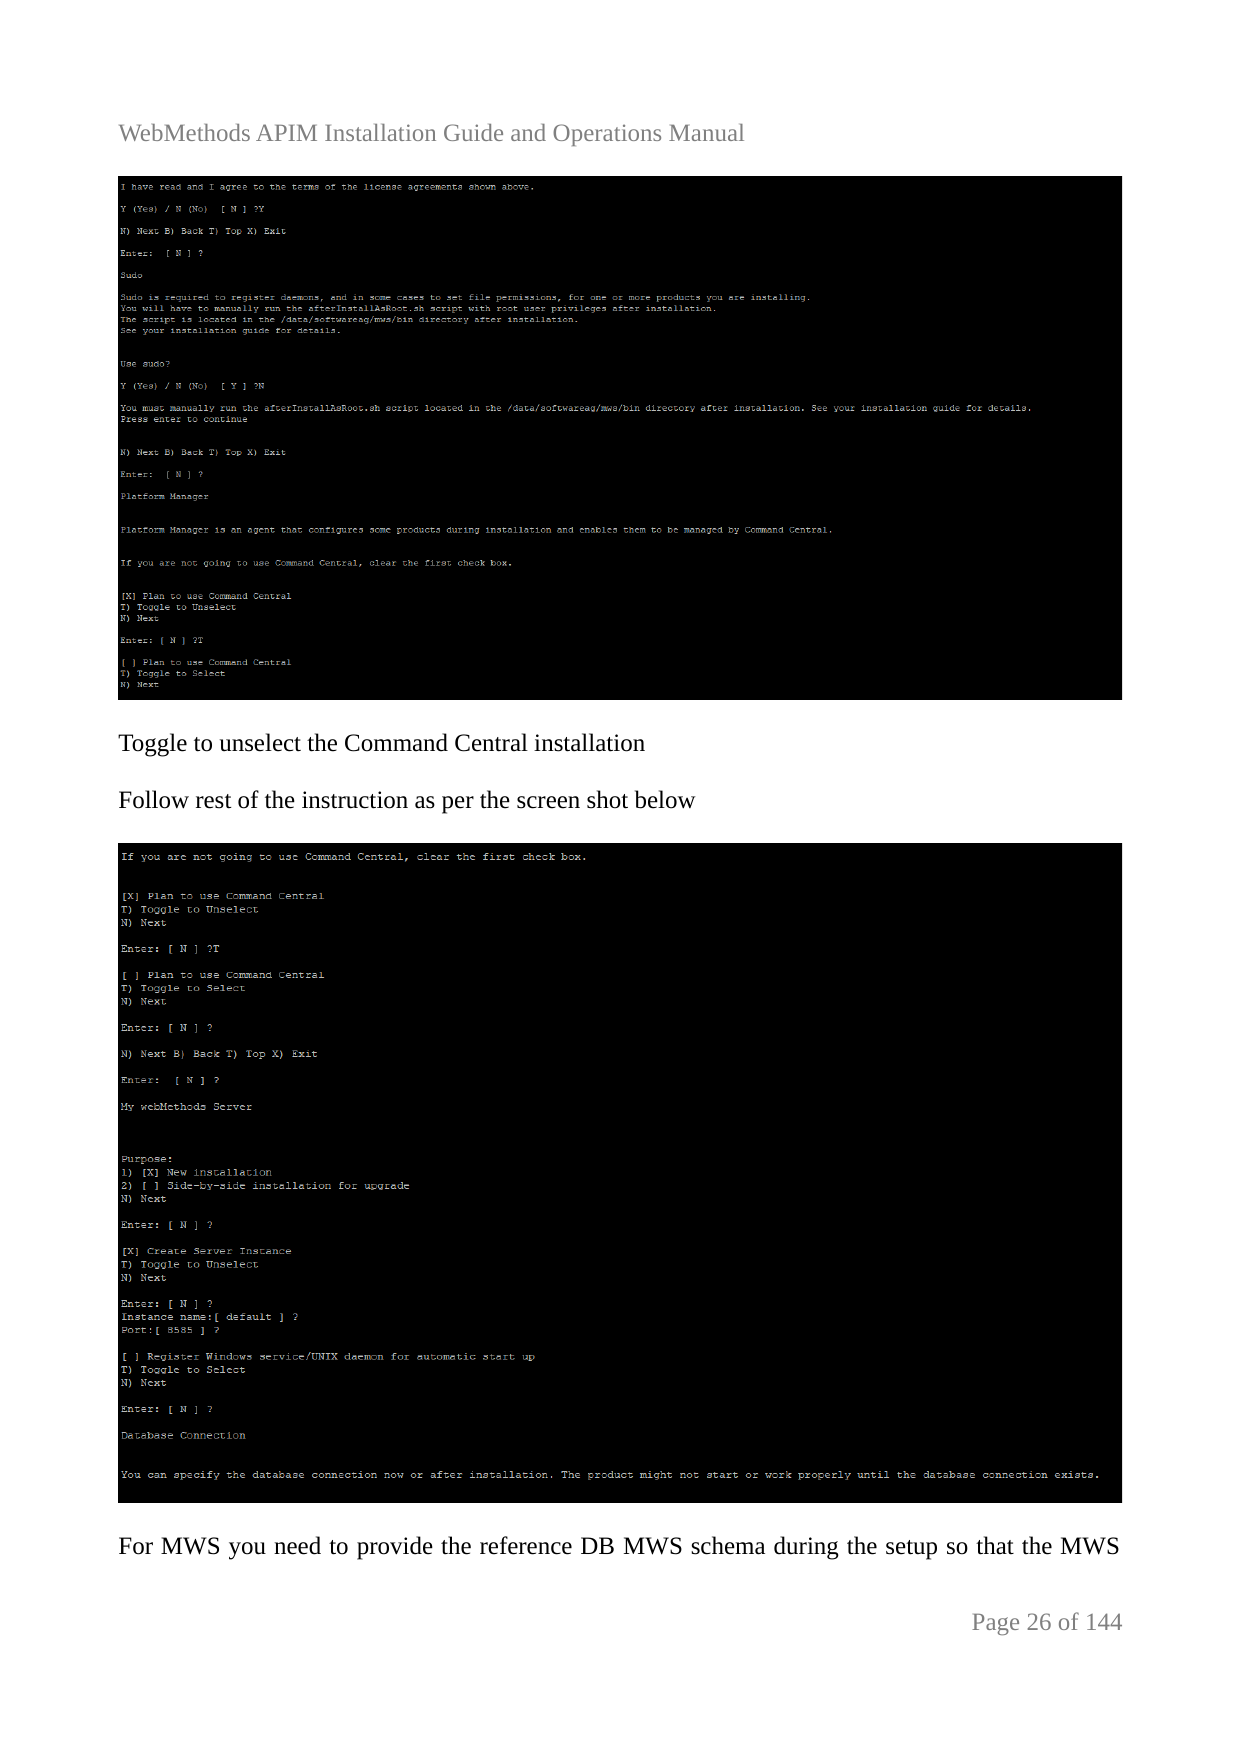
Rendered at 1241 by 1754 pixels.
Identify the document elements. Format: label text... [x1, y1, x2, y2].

picture [118, 843, 1123, 1503]
text For MWS you need to provide the reference DB MWS schema during the setup so that the MWS [118, 1531, 1122, 1560]
text Toggle to unselect the Command Central installation [118, 728, 1122, 757]
picture [118, 176, 1123, 700]
text Follow rest of the instruction as per the screen shot below [118, 786, 1122, 814]
